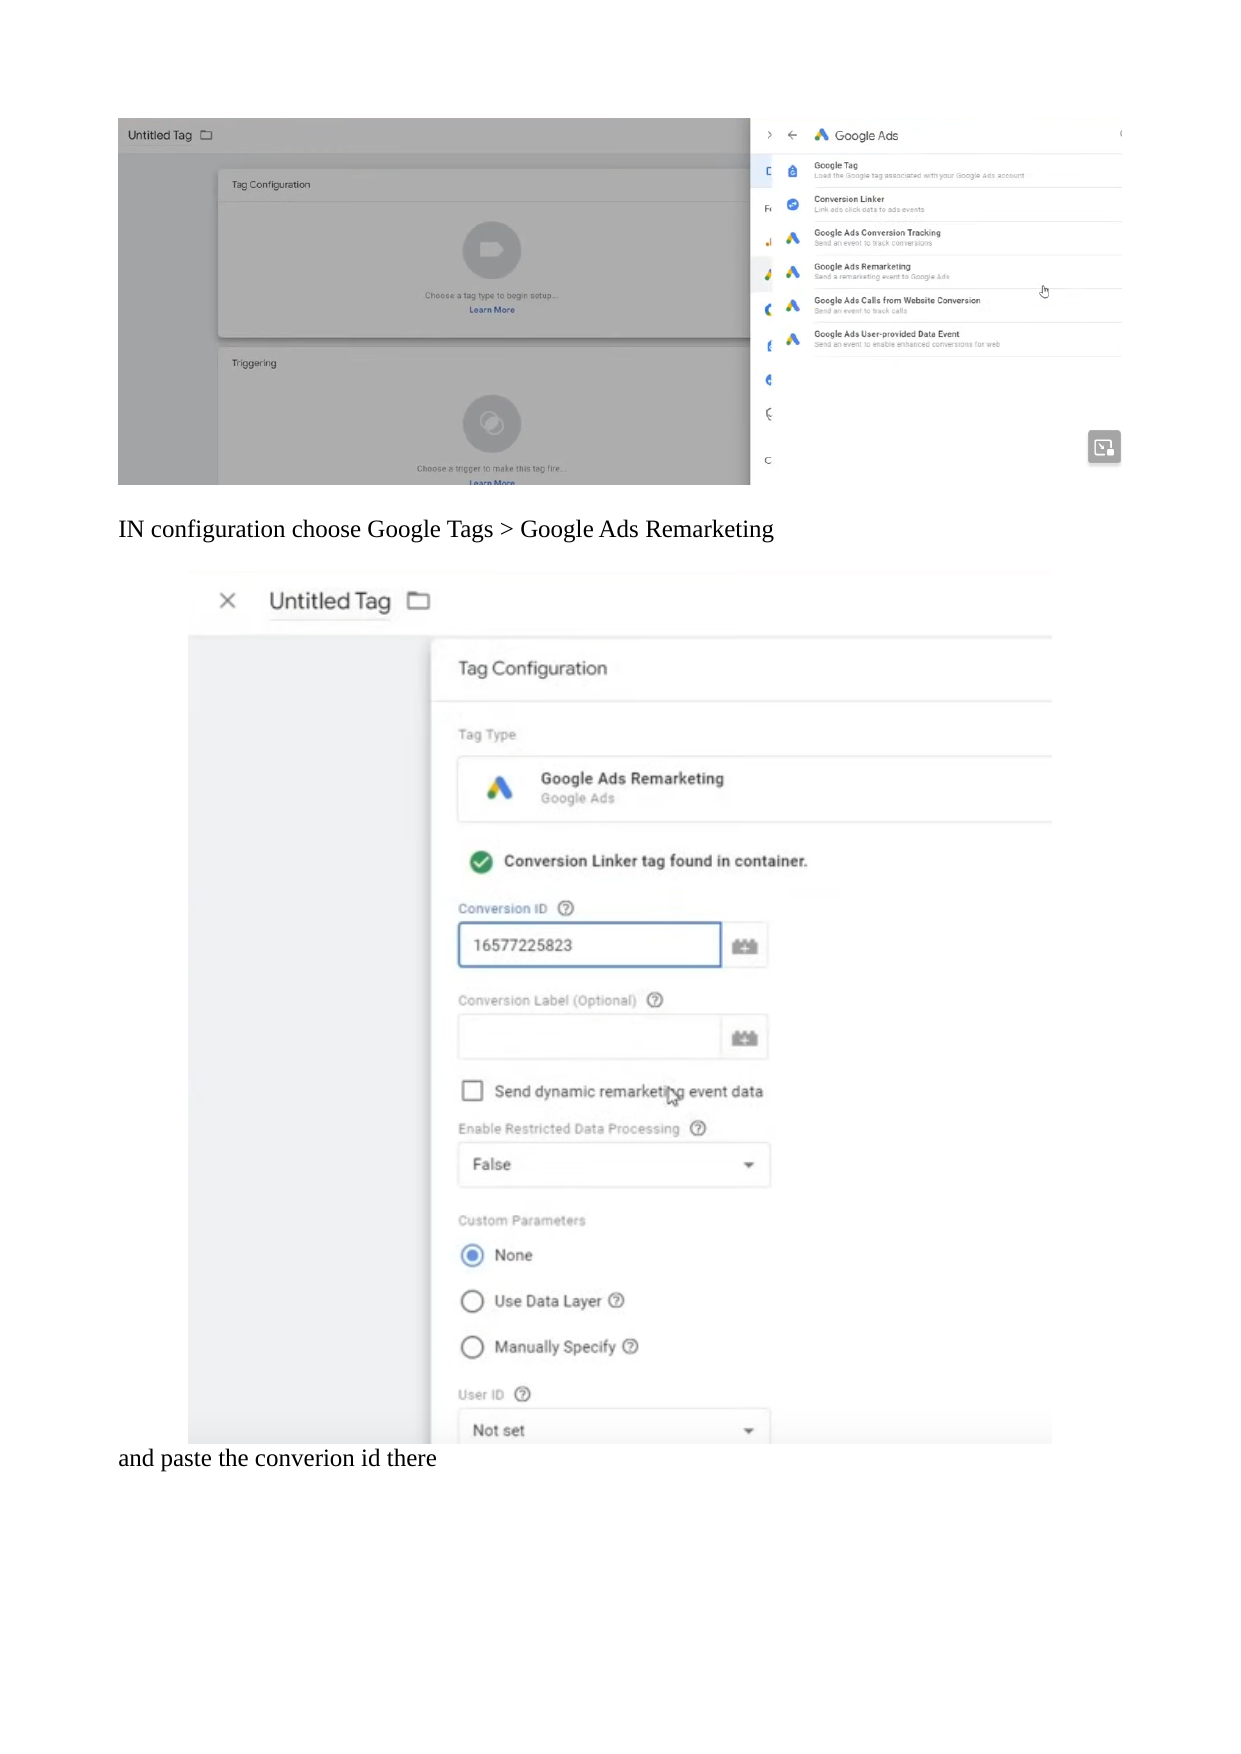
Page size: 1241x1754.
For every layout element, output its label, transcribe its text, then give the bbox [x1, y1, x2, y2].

text IN configuration choose Google Tags > Google Ads Remarketing [118, 514, 1122, 542]
text and paste the converion id there [118, 571, 1122, 1472]
picture [118, 118, 1122, 485]
picture [188, 571, 1053, 1444]
